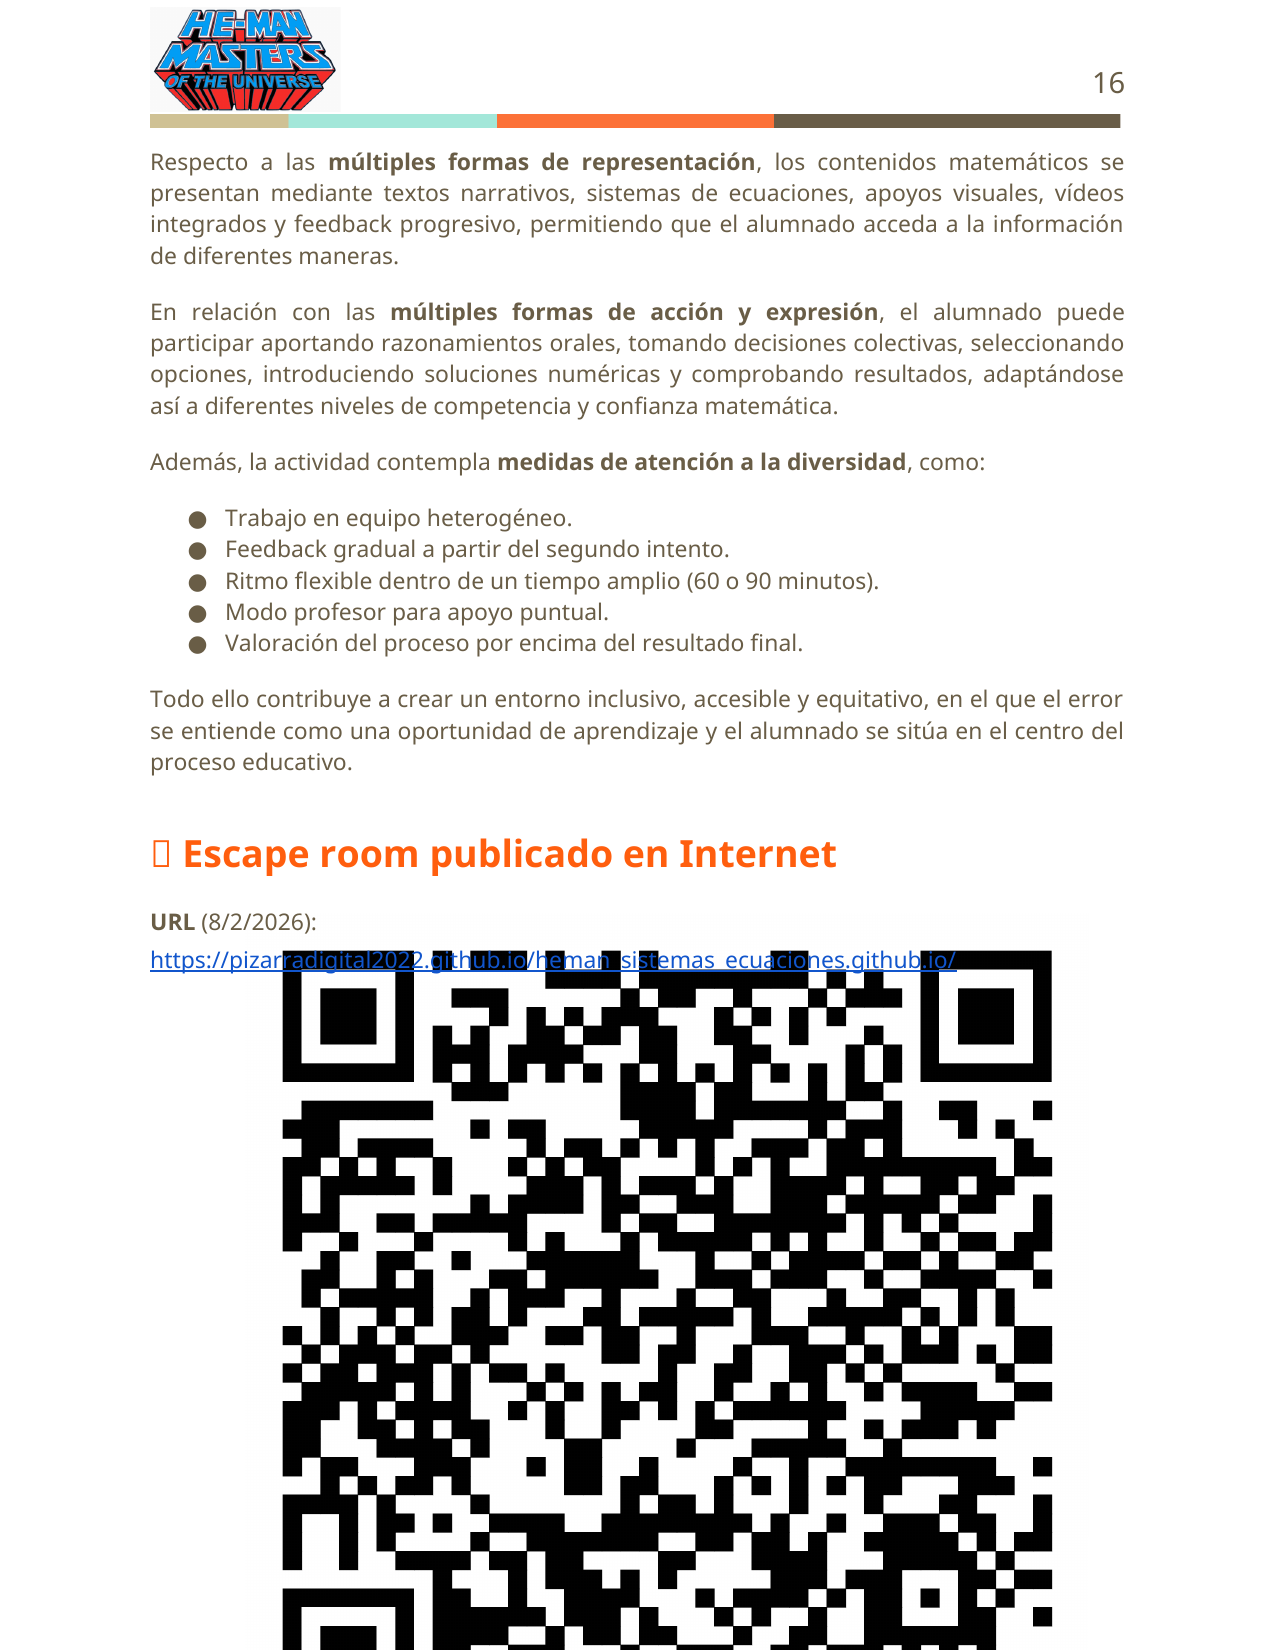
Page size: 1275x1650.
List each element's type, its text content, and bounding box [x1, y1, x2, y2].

text En relación con las múltiples formas de acción y expresión, el alumnado puede participar aportando razonamientos orales, tomando decisiones colectivas, seleccionando opciones, introduciendo soluciones numéricas y comprobando resultados, adaptándose así a diferentes niveles de competencia y confianza matemática. [150, 296, 1125, 421]
list Feedback gradual a partir del segundo intento. [187, 533, 1125, 565]
subtitle 🧩 Escape room publicado en Internet [150, 827, 1125, 878]
list Modo profesor para apoyo puntual. [187, 596, 1125, 627]
list Trabajo en equipo heterogéneo. [187, 502, 1125, 533]
picture [150, 7, 341, 112]
text Además, la actividad contempla medidas de atención a la diversidad, como: [150, 446, 1125, 477]
text URL (8/2/2026): https://pizarradigital2022.github.io/heman_sistemas_ecuaciones.github.io/ [150, 906, 1125, 975]
picture [150, 114, 1121, 128]
picture [245, 975, 1089, 1650]
text Respecto a las múltiples formas de representación, los contenidos matemáticos se presentan mediante textos narrativos, sistemas de ecuaciones, apoyos visuales, vídeos integrados y feedback progresivo, permitiendo que el alumnado acceda a la información de diferentes maneras. [150, 146, 1125, 271]
list Valoración del proceso por encima del resultado final. [187, 627, 1125, 658]
list Ritmo flexible dentro de un tiempo amplio (60 o 90 minutos). [187, 565, 1125, 596]
text Todo ello contribuye a crear un entorno inclusivo, accesible y equitativo, en el que el error se entiende como una oportunidad de aprendizaje y el alumnado se sitúa en el centro del proceso educativo. [150, 683, 1125, 777]
